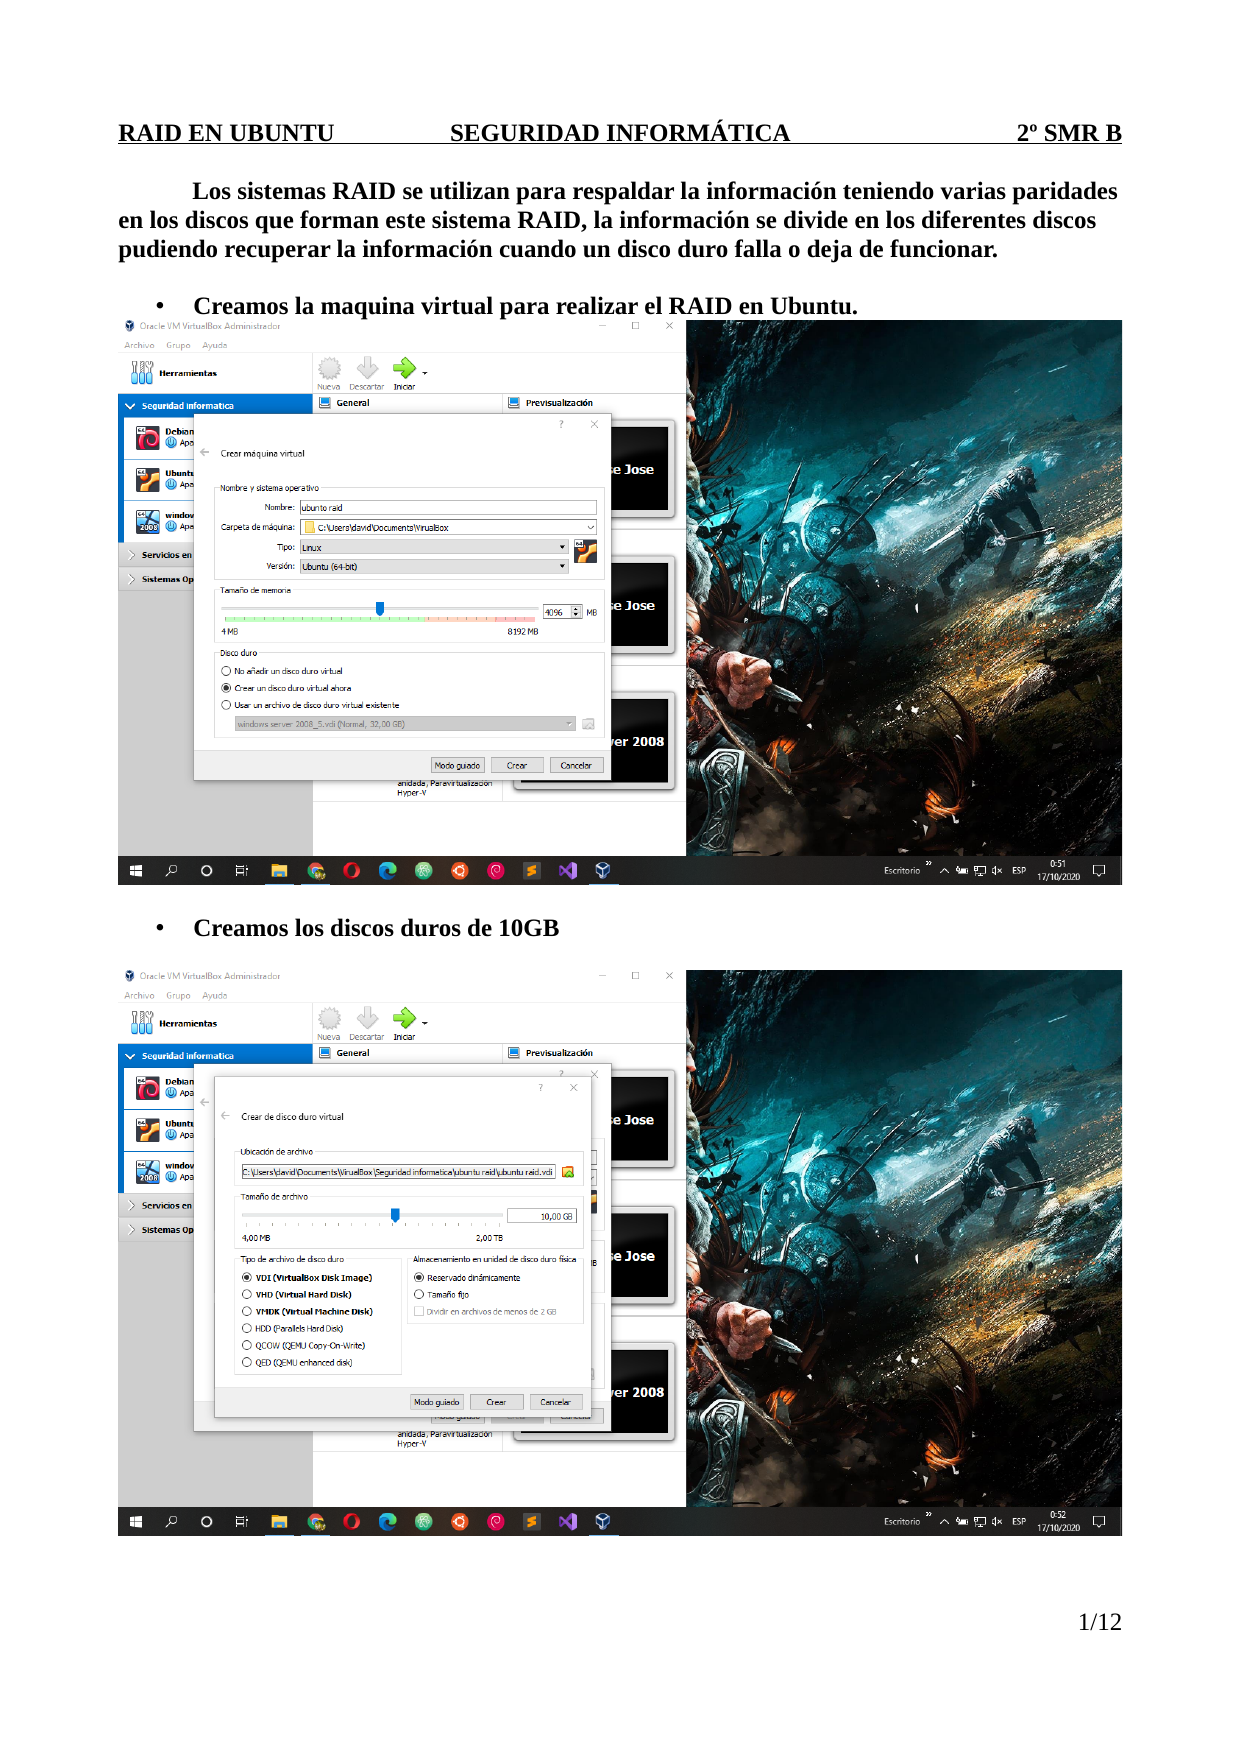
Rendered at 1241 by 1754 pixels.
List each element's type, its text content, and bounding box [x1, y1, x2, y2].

list Creamos los discos duros de 10GB [156, 913, 1122, 942]
list Creamos la maquina virtual para realizar el RAID en Ubuntu. [156, 291, 1122, 320]
picture [118, 320, 1123, 885]
picture [118, 970, 1123, 1536]
text Los sistemas RAID se utilizan para respaldar la información teniendo varias paridades en los discos que forman este sistema RAID, la información se divide en los diferentes discos pudiendo recuperar la información cuando un disco duro falla o deja de funcionar. [118, 176, 1122, 263]
